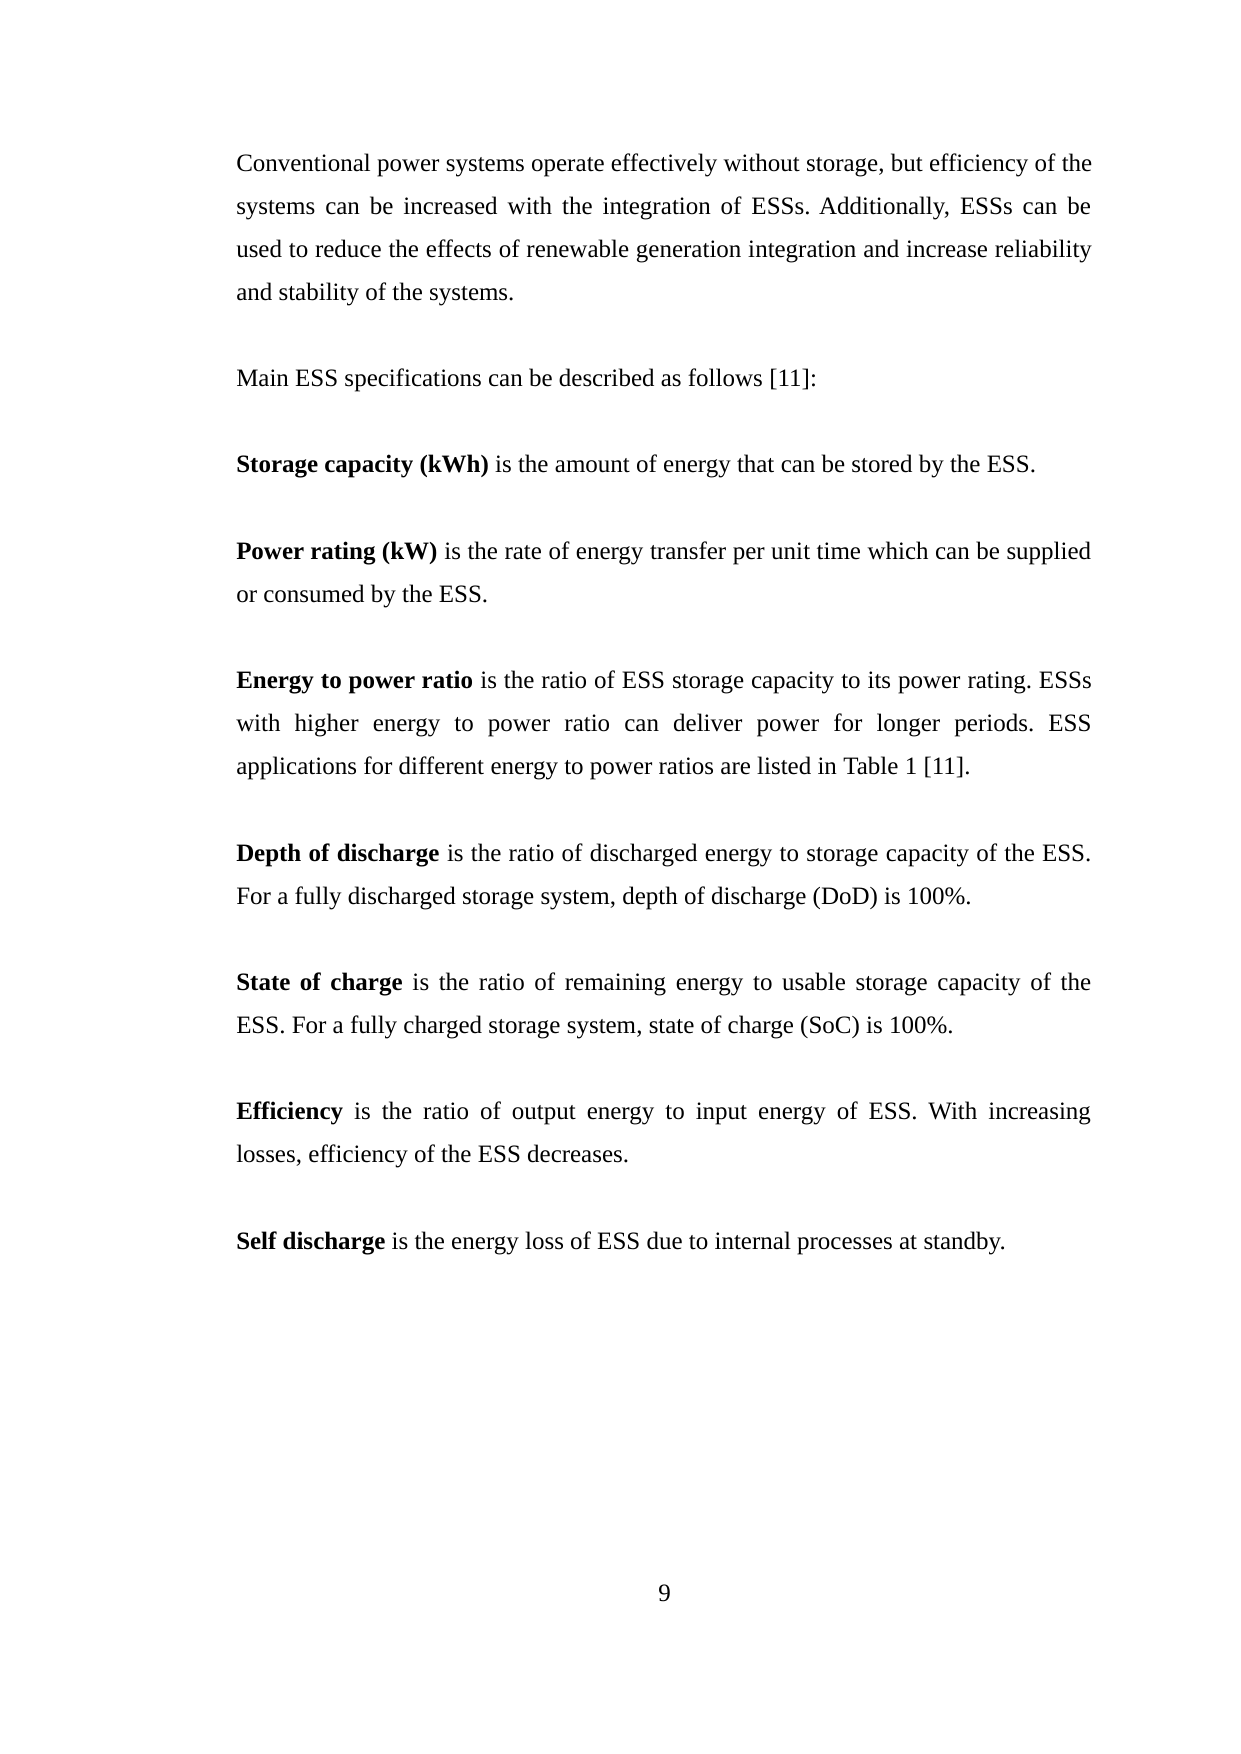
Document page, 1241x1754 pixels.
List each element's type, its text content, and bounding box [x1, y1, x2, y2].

text Power rating (kW) is the rate of energy transfer per unit time which can be supplied or consumed by the ESS. [236, 536, 1093, 608]
text Energy to power ratio is the ratio of ESS storage capacity to its power rating. ESSs with higher energy to power ratio can deliver power for longer periods. ESS applications for different energy to power ratios are listed in Table 1 [11]. [236, 665, 1093, 780]
text Conventional power systems operate effectively without storage, but efficiency of the systems can be increased with the integration of ESSs. Additionally, ESSs can be used to reduce the effects of renewable generation integration and increase reliability and stability of the systems. [236, 148, 1093, 306]
text Efficiency is the ratio of output energy to input energy of ESS. With increasing losses, efficiency of the ESS decreases. [236, 1096, 1093, 1168]
text Storage capacity (kWh) is the amount of energy that can be stored by the ESS. [236, 449, 1093, 478]
text Main ESS specifications can be described as follows [11]: [236, 363, 1093, 392]
text State of charge is the ratio of remaining energy to usable storage capacity of the ESS. For a fully charged storage system, state of charge (SoC) is 100%. [236, 967, 1093, 1039]
text Self discharge is the energy loss of ESS due to internal processes at standby. [236, 1226, 1093, 1254]
text Depth of discharge is the ratio of discharged energy to storage capacity of the ESS. For a fully discharged storage system, depth of discharge (DoD) is 100%. [236, 838, 1093, 909]
